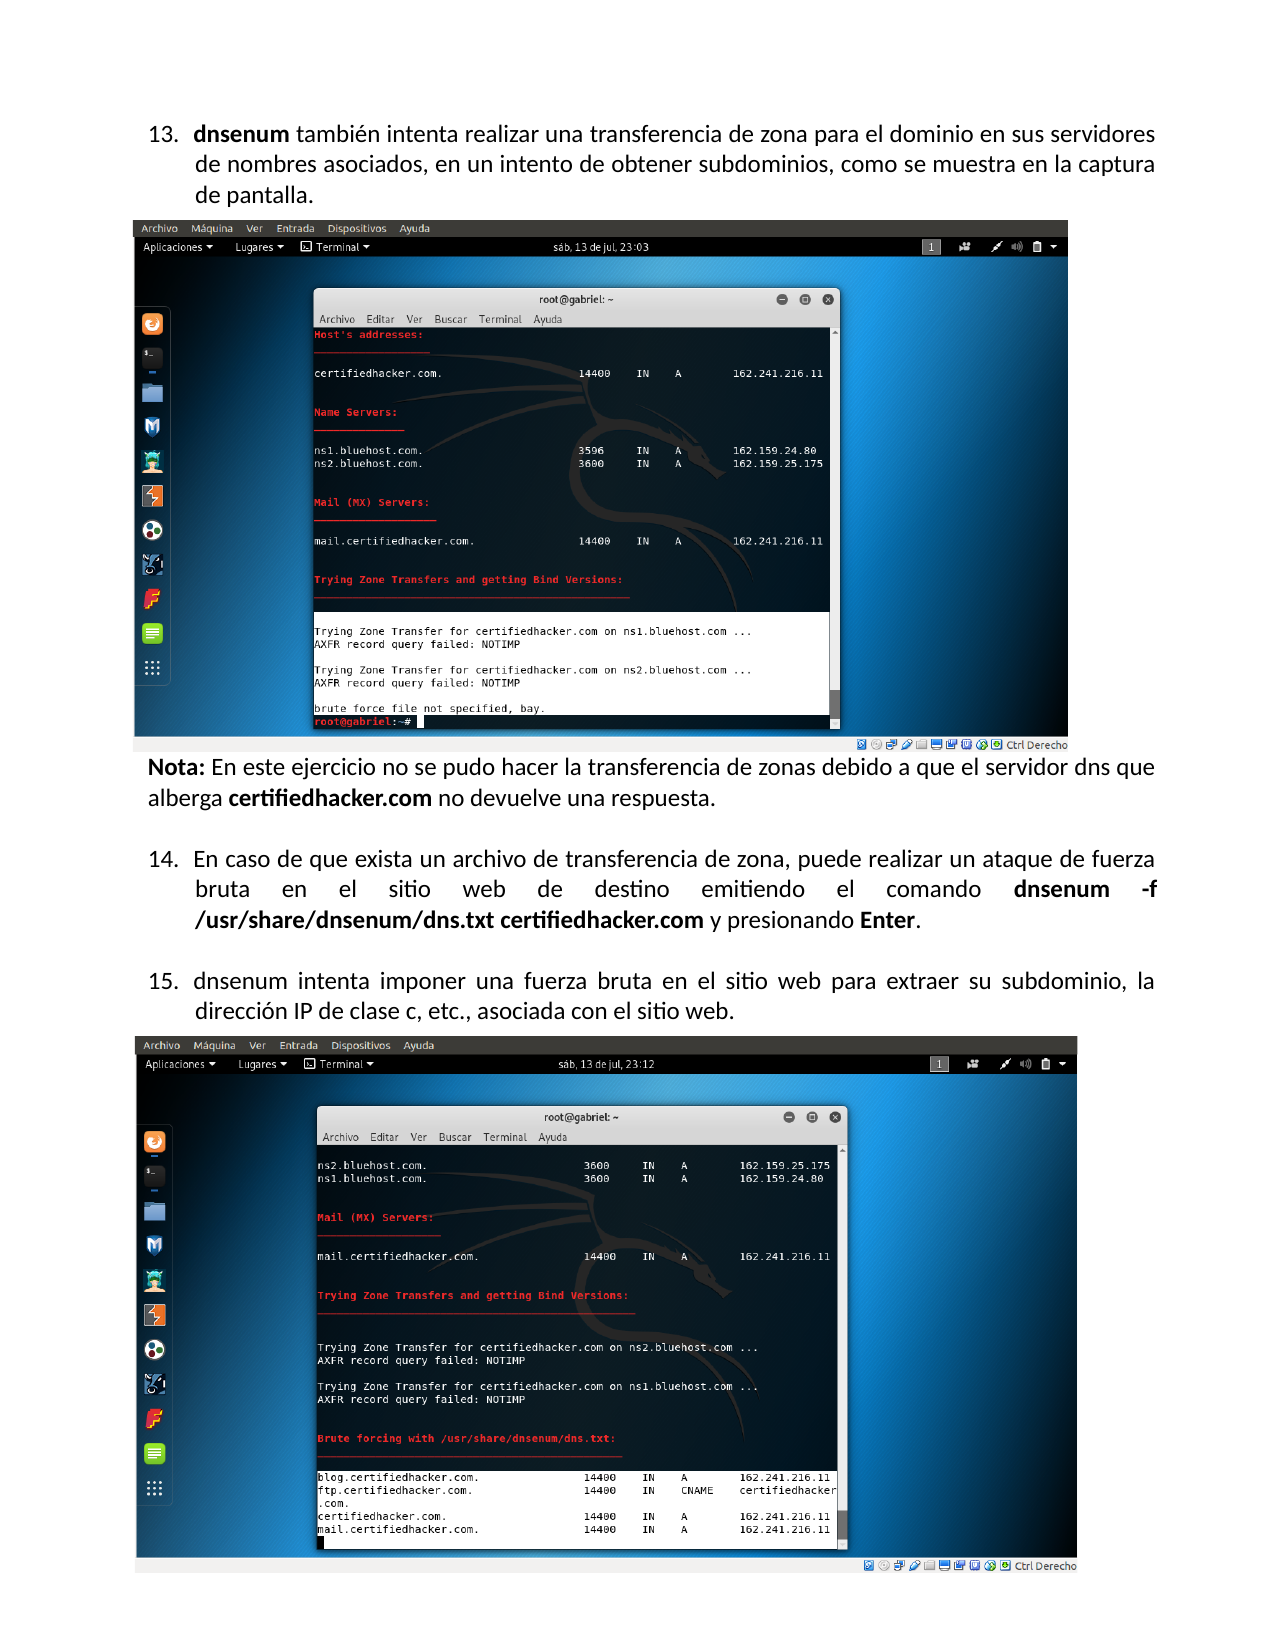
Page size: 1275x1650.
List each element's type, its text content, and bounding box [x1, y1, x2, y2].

list dnsenum también intenta realizar una transferencia de zona para el dominio en sus servidores de nombres asociados, en un intento de obtener subdominios, como se muestra en la captura de pantalla. [148, 118, 1157, 210]
list Nota: En este ejercicio no se pudo hacer la transferencia de zonas debido a que el servidor dns que alberga certifiedhacker.com no devuelve una respuesta. [148, 210, 1157, 812]
list dnsenum intenta imponer una fuerza bruta en el sitio web para extraer su subdominio, la dirección IP de clase c, etc., asociada con el sitio web. [148, 965, 1157, 1026]
list En caso de que exista un archivo de transferencia de zona, puede realizar un ataque de fuerza bruta en el sitio web de destino emitiendo el comando dnsenum -f /usr/share/dnsenum/dns.txt certifiedhacker.com y presionando Enter. [148, 843, 1157, 934]
picture [132, 220, 1068, 752]
picture [134, 1036, 1078, 1573]
